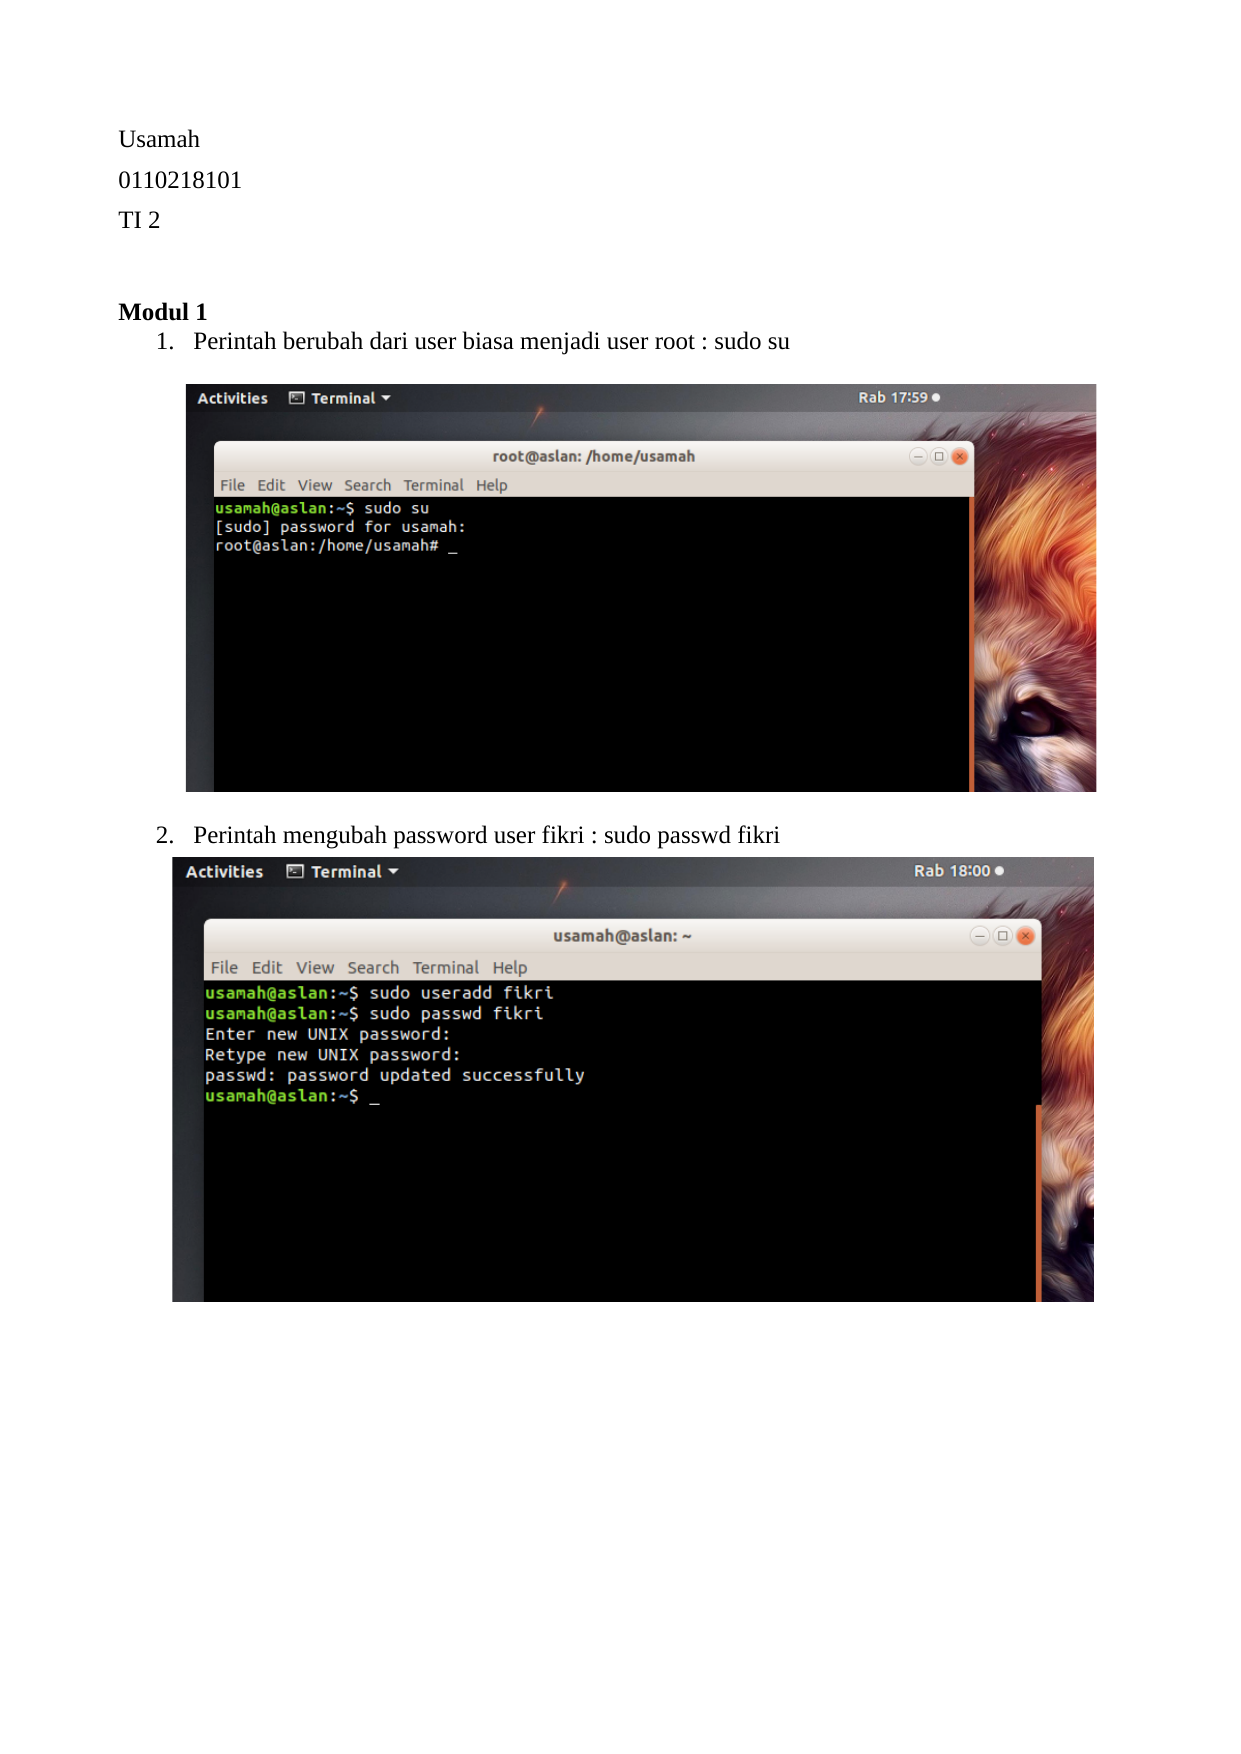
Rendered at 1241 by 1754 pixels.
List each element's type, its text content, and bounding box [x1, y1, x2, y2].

text 0110218101 [118, 165, 1122, 193]
text Modul 1 [118, 297, 1122, 326]
picture [185, 384, 1097, 792]
list Perintah berubah dari user biasa menjadi user root : sudo su [156, 326, 1122, 355]
text Usamah [118, 124, 1122, 153]
list Perintah mengubah password user fikri : sudo passwd fikri [156, 820, 1122, 849]
text TI 2 [118, 205, 1122, 234]
